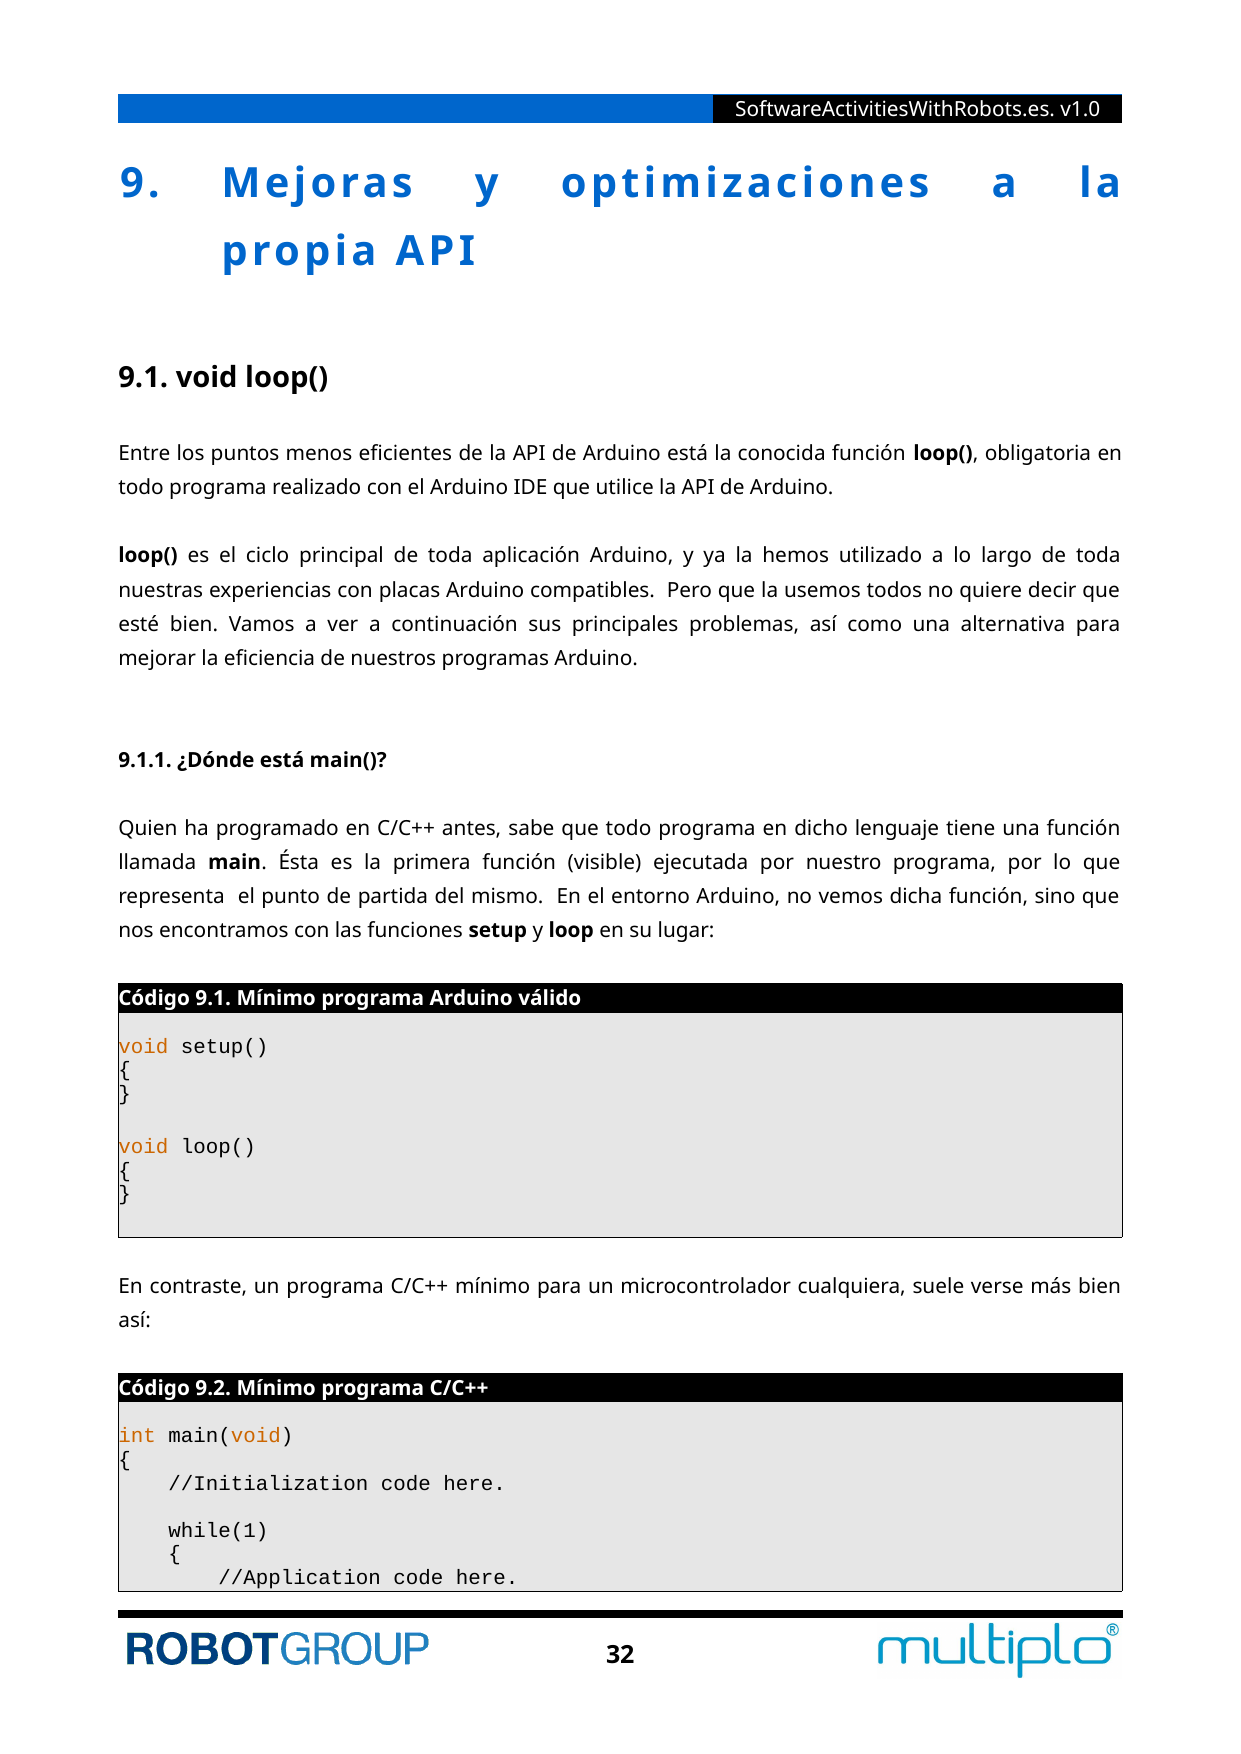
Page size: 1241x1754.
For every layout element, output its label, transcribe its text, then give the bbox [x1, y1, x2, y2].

text Entre los puntos menos eficientes de la API de Arduino está la conocida función loop(), obligatoria en todo programa realizado con el Arduino IDE que utilice la API de Arduino. [118, 438, 1122, 501]
text 9. Mejoras y optimizaciones a la propia API [120, 152, 1122, 277]
table_cell int main(void) { //Initialization code here. while(1) { //Application code here. [119, 1402, 1122, 1591]
text Quien ha programado en C/C++ antes, sabe que todo programa en dicho lenguaje tiene una función llamada main. Ésta es la primera función (visible) ejecutada por nuestro programa, por lo que representa el punto de partida del mismo. En el entorno Arduino, no vemos dicha función, sino que nos encontramos con las funciones setup y loop en su lugar: [118, 813, 1122, 944]
text En contraste, un programa C/C++ mínimo para un microcontrolador cualquiera, suele verse más bien así: [118, 1271, 1122, 1333]
picture [118, 1622, 434, 1673]
text 9.1.1. ¿Dónde está main()? [118, 745, 1122, 773]
picture [877, 1622, 1123, 1679]
text loop() es el ciclo principal de toda aplicación Arduino, y ya la hemos utilizado a lo largo de toda nuestras experiencias con placas Arduino compatibles. Pero que la usemos todos no quiere decir que esté bien. Vamos a ver a continuación sus principales problemas, así como una alternativa para mejorar la eficiencia de nuestros programas Arduino. [118, 541, 1122, 671]
text 9.1. void loop() [118, 357, 1122, 396]
table_cell void setup() { } void loop() { } [119, 1013, 1122, 1237]
